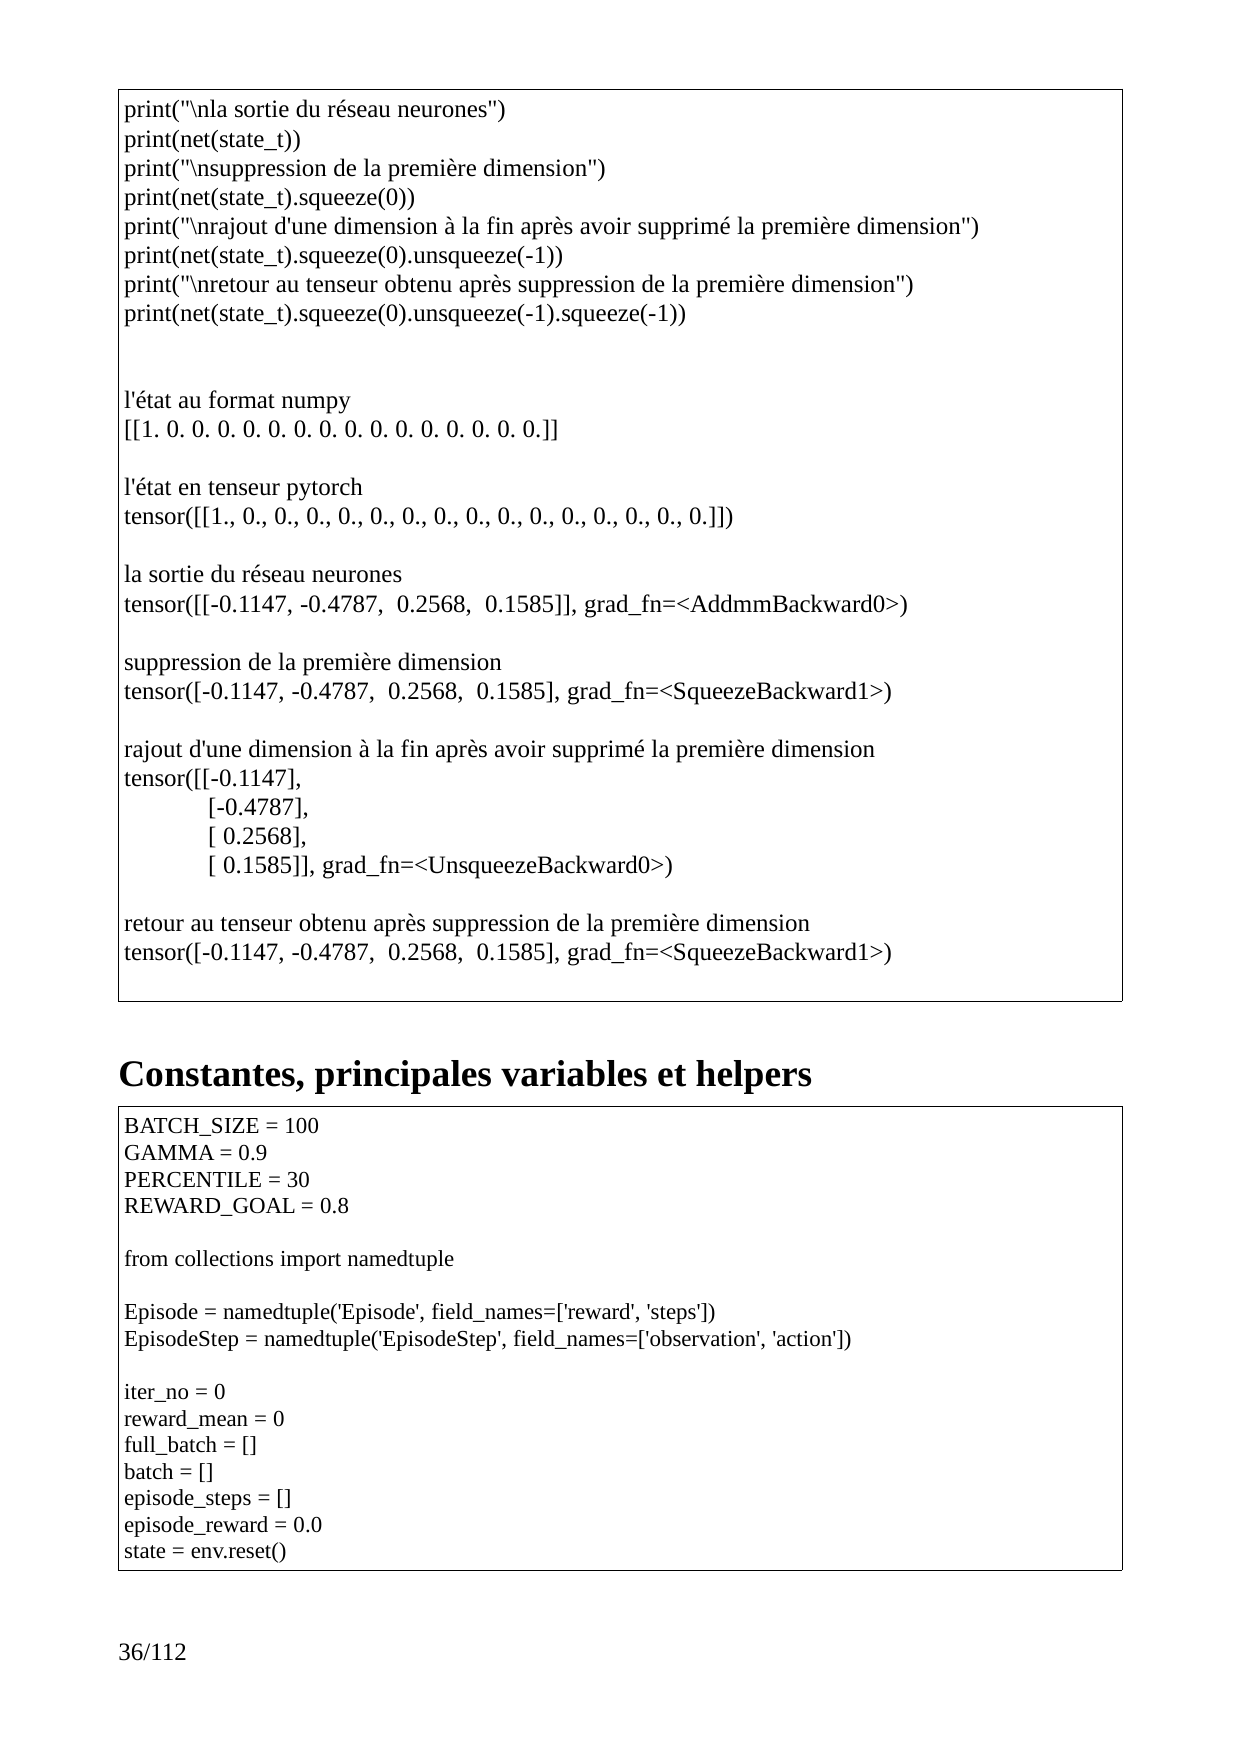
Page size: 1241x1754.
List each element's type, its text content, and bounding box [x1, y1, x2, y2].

table_header BATCH_SIZE = 100 GAMMA = 0.9 PERCENTILE = 30 REWARD_GOAL = 0.8 from collections import namedtuple Episode = namedtuple('Episode', field_names=['reward', 'steps']) EpisodeStep = namedtuple('EpisodeStep', field_names=['observation', 'action']) iter_no = 0 reward_mean = 0 full_batch = [] batch = [] episode_steps = [] episode_reward = 0.0 state = env.reset() [119, 1107, 1122, 1569]
subtitle Constantes, principales variables et helpers [118, 1051, 1122, 1094]
table_header print("\nla sortie du réseau neurones") print(net(state_t)) print("\nsuppression de la première dimension") print(net(state_t).squeeze(0)) print("\nrajout d'une dimension à la fin après avoir supprimé la première dimension") print(net(state_t).squeeze(0).unsqueeze(-1)) print("\nretour au tenseur obtenu après suppression de la première dimension") print(net(state_t).squeeze(0).unsqueeze(-1).squeeze(-1)) l'état au format numpy [[1. 0. 0. 0. 0. 0. 0. 0. 0. 0. 0. 0. 0. 0. 0. 0.]] l'état en tenseur pytorch tensor([[1., 0., 0., 0., 0., 0., 0., 0., 0., 0., 0., 0., 0., 0., 0., 0.]]) la sortie du réseau neurones tensor([[-0.1147, -0.4787, 0.2568, 0.1585]], grad_fn=<AddmmBackward0>) suppression de la première dimension tensor([-0.1147, -0.4787, 0.2568, 0.1585], grad_fn=<SqueezeBackward1>) rajout d'une dimension à la fin après avoir supprimé la première dimension tensor([[-0.1147], [-0.4787], [ 0.2568], [ 0.1585]], grad_fn=<UnsqueezeBackward0>) retour au tenseur obtenu après suppression de la première dimension tensor([-0.1147, -0.4787, 0.2568, 0.1585], grad_fn=<SqueezeBackward1>) [119, 90, 1122, 1001]
